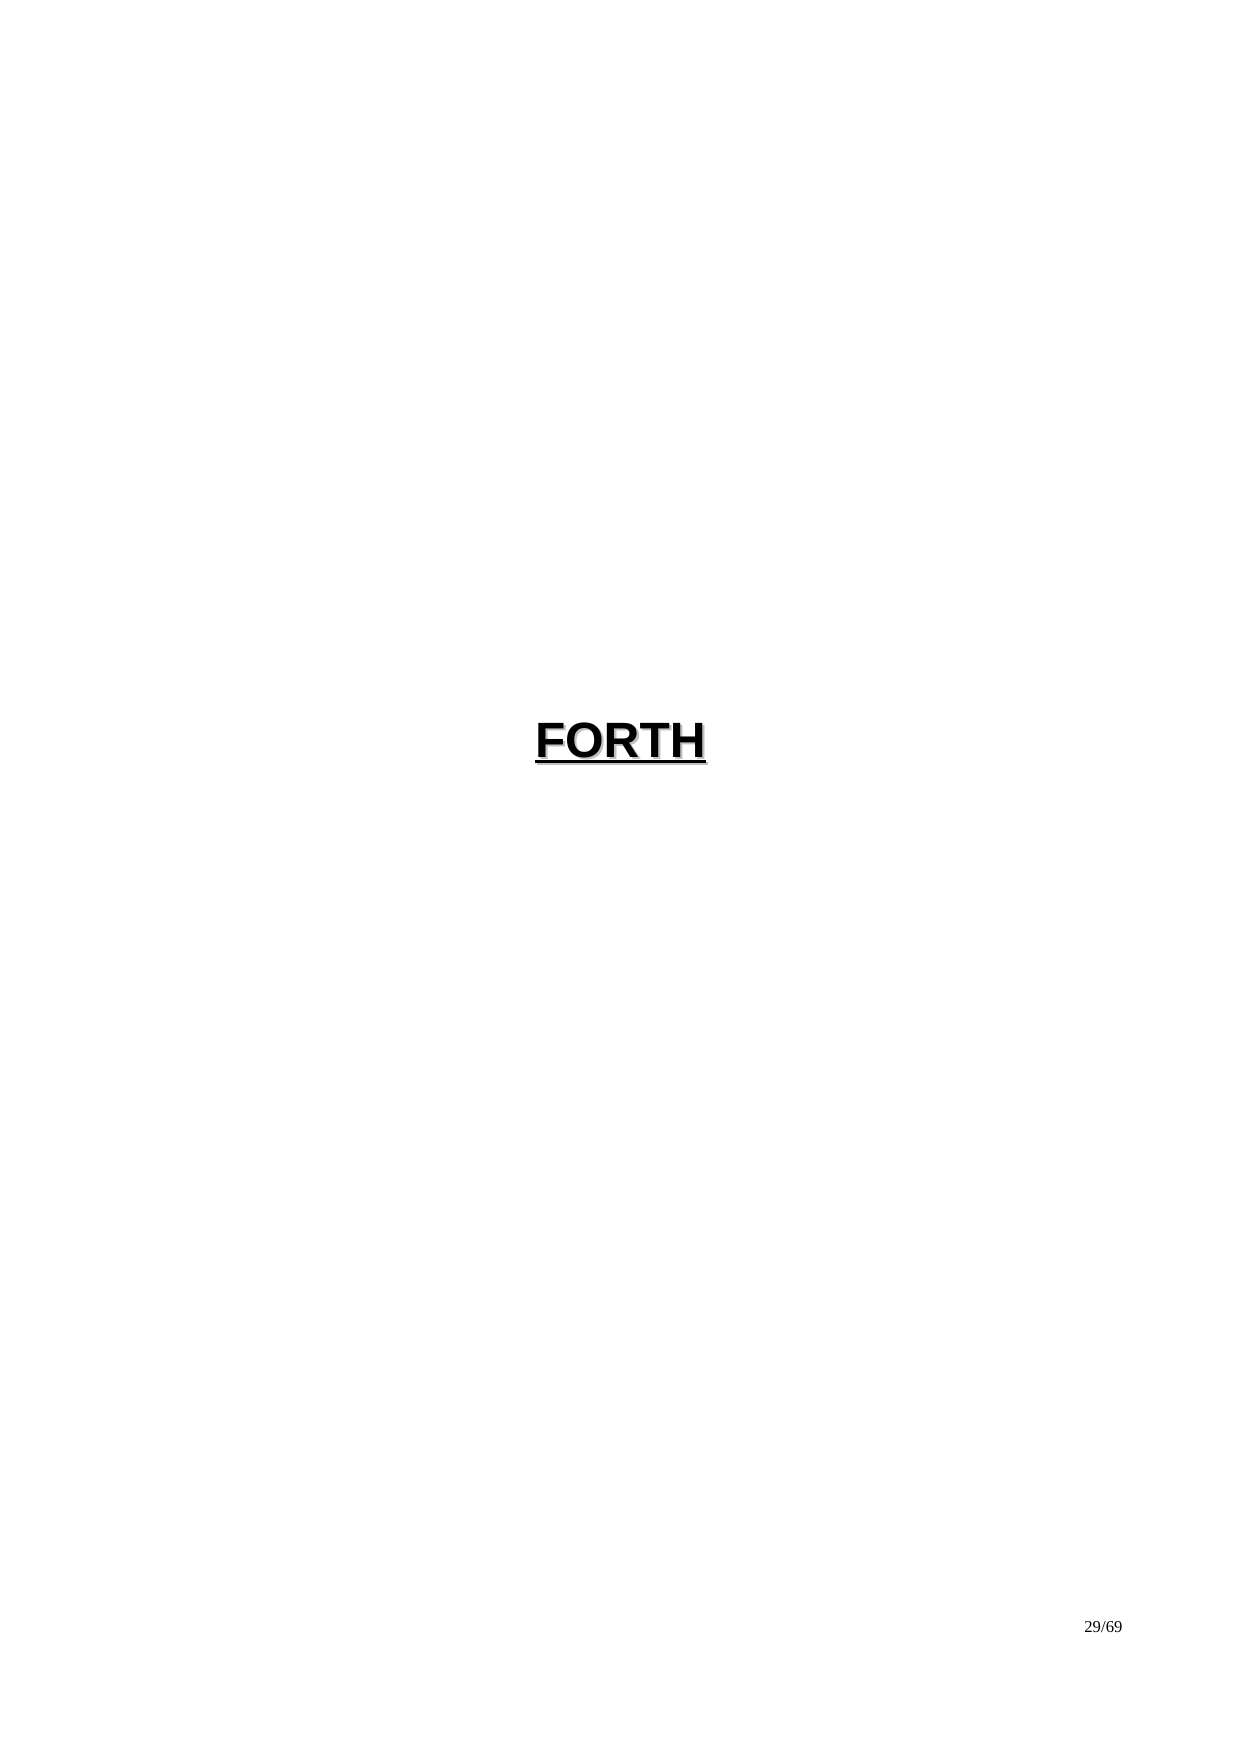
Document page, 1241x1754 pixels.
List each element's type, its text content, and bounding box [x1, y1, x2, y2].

subtitle FORTH [118, 711, 1122, 768]
